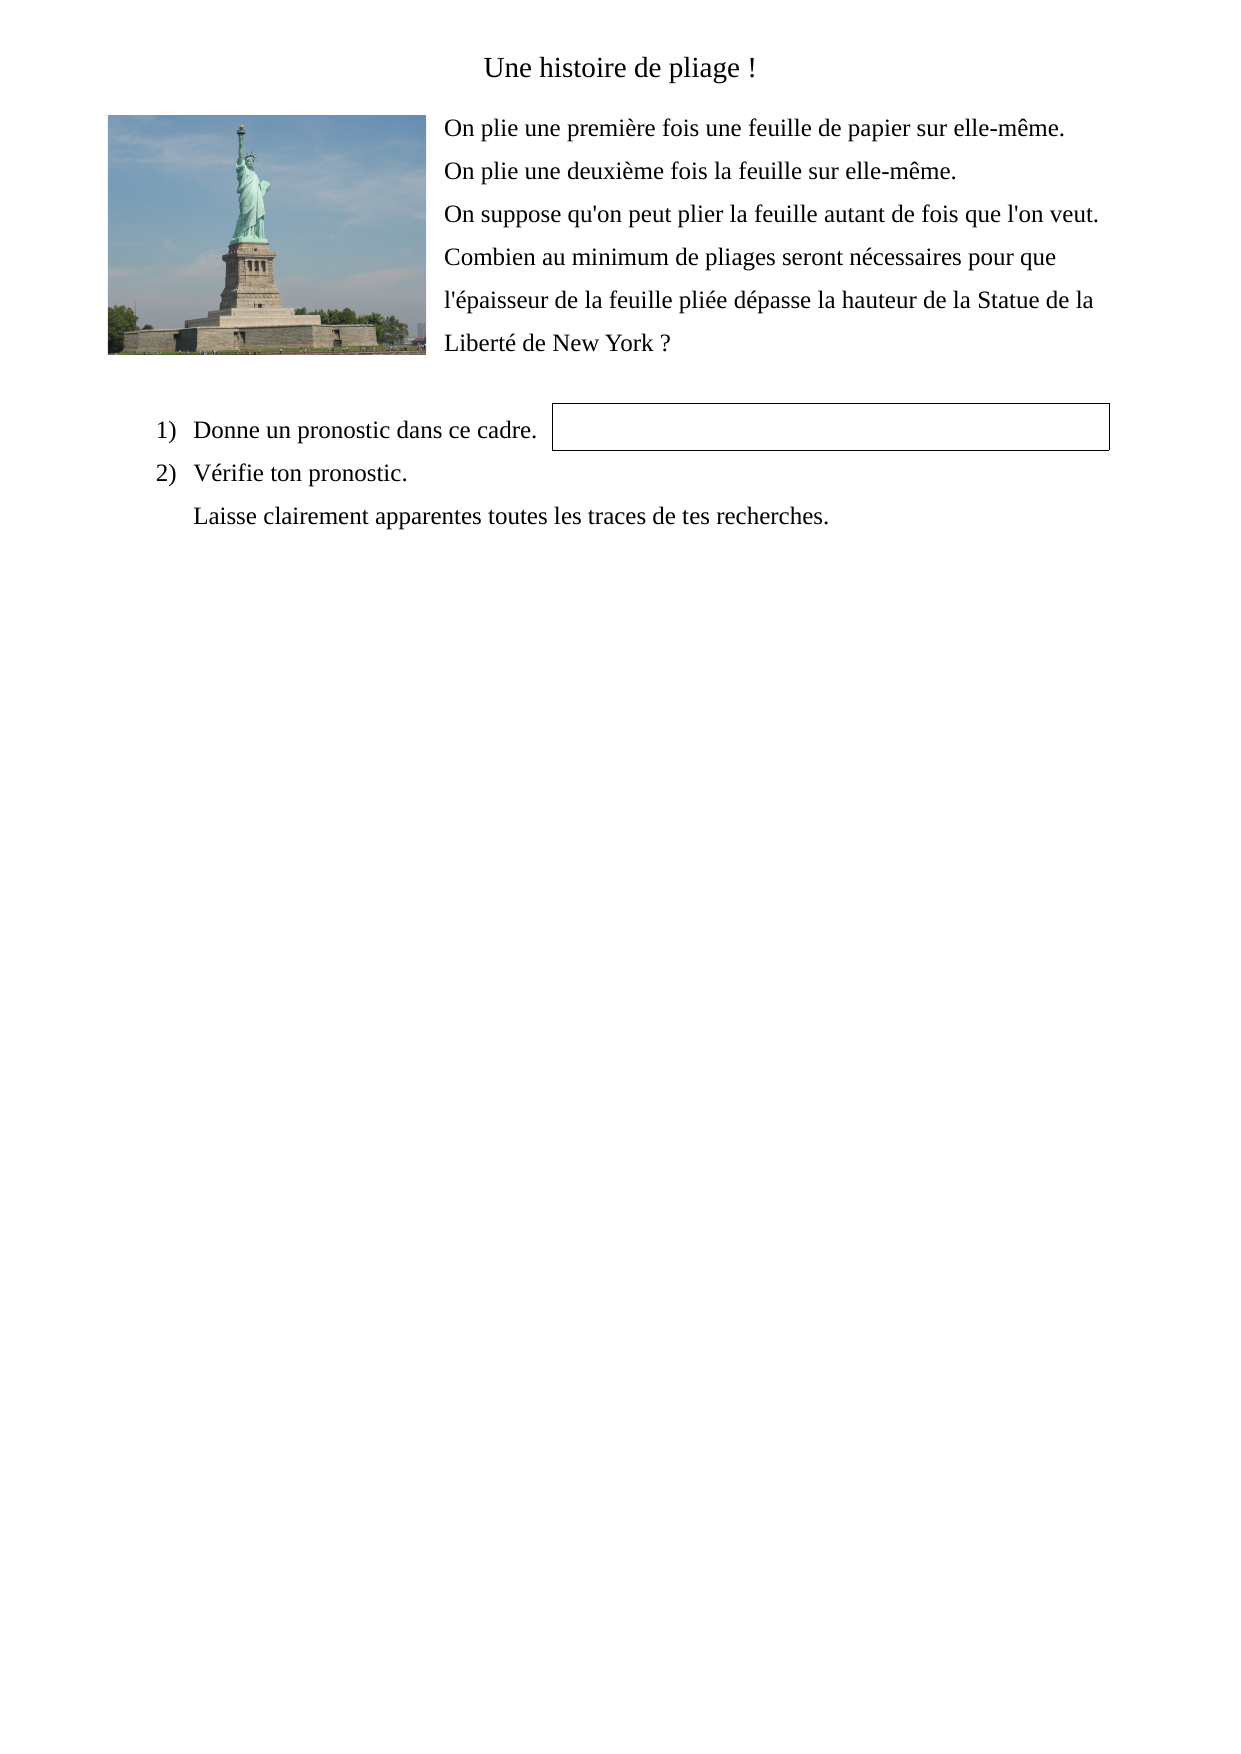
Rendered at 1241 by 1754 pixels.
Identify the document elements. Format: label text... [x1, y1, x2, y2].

text On suppose qu'on peut plier la feuille autant de fois que l'on veut. [427, 199, 1122, 228]
picture [107, 115, 427, 355]
text Une histoire de pliage ! [118, 51, 1122, 84]
list Laisse clairement apparentes toutes les traces de tes recherches. [156, 501, 1122, 530]
text On plie une deuxième fois la feuille sur elle-même. [427, 156, 1122, 185]
list [553, 404, 1109, 450]
text Combien au minimum de pliages seront nécessaires pour que l'épaisseur de la feuille pliée dépasse la hauteur de la Statue de la Liberté de New York ? [118, 242, 1122, 357]
text On plie une première fois une feuille de papier sur elle-même. [118, 113, 1122, 142]
list Vérifie ton pronostic. [156, 458, 1122, 487]
list Donne un pronostic dans ce cadre. [156, 415, 552, 443]
